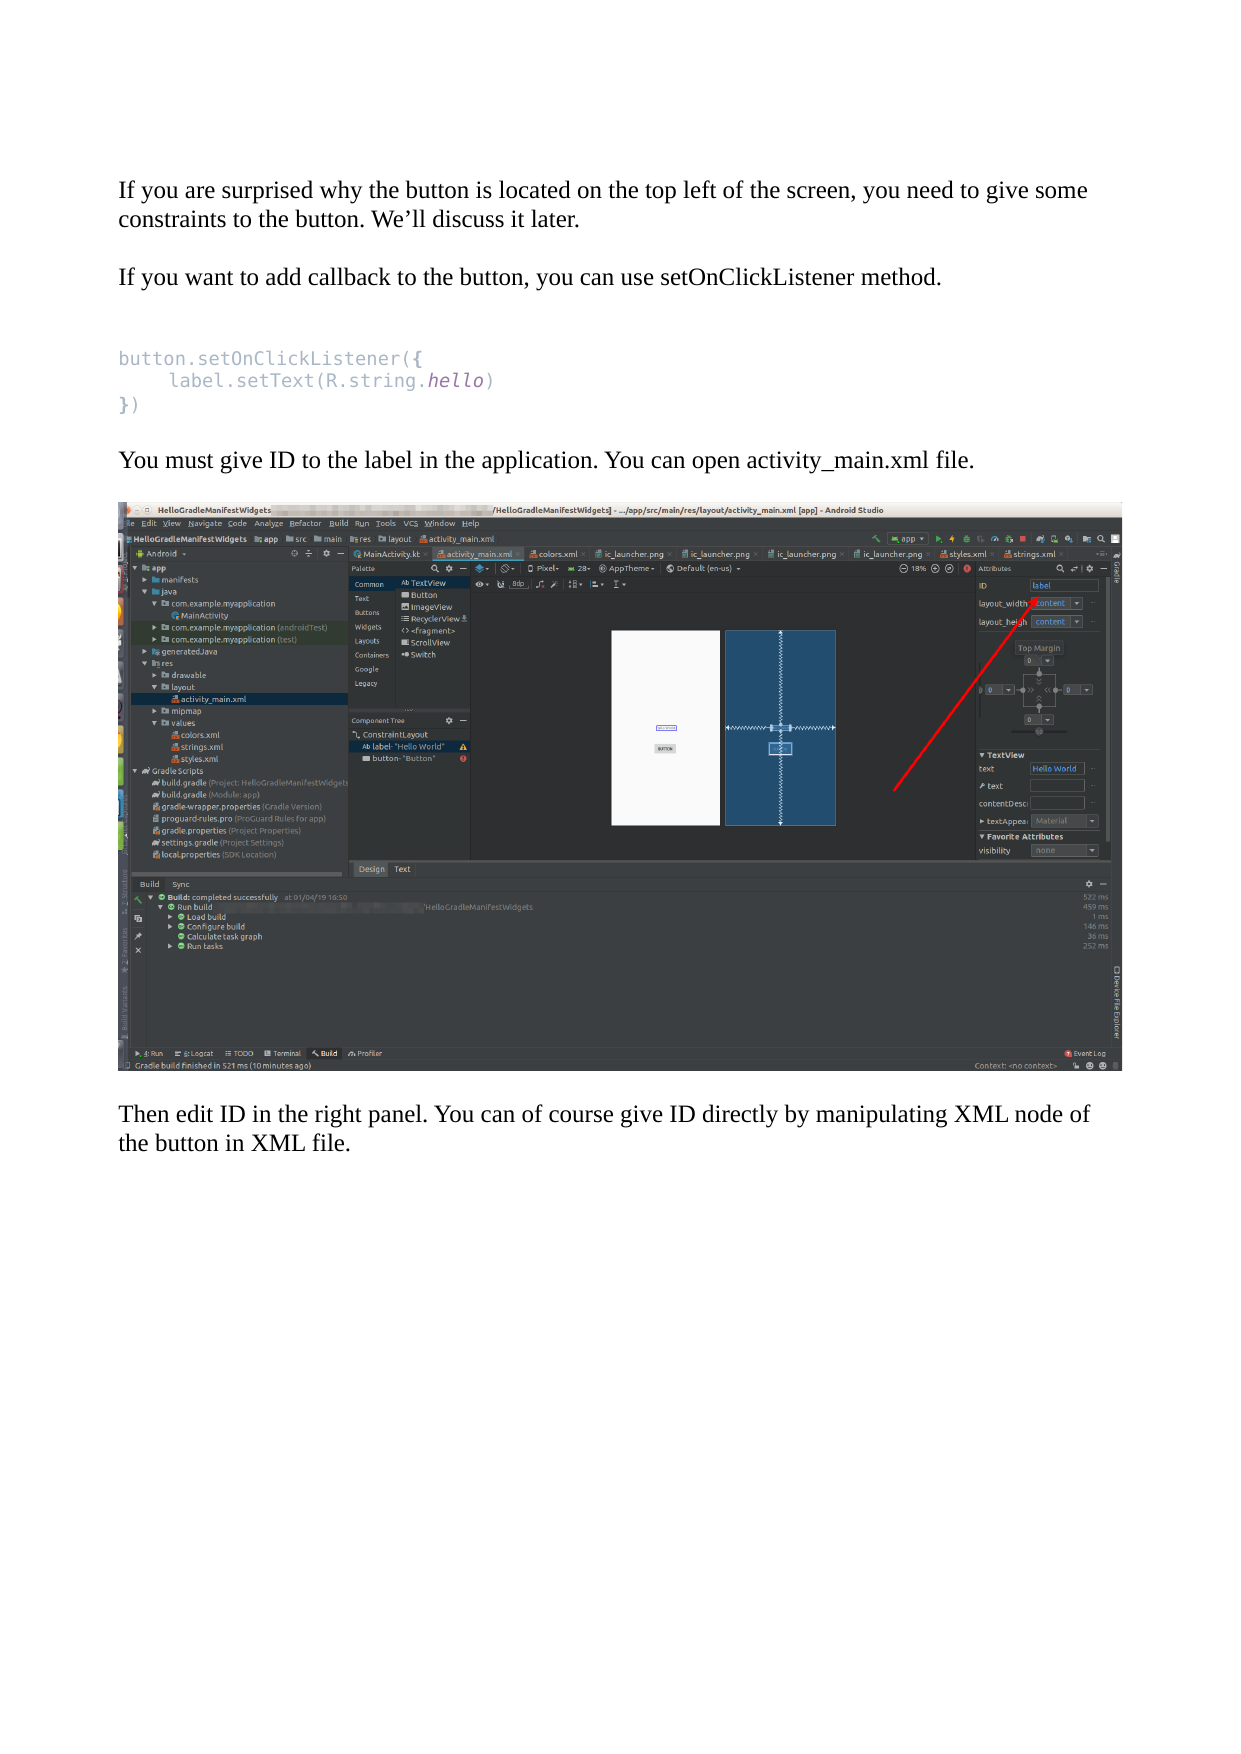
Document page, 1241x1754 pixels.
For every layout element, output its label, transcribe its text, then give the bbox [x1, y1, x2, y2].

picture [118, 502, 1123, 1071]
text You must give ID to the label in the application. You can open activity_main.xml file. [118, 445, 1122, 474]
text If you want to add callback to the button, you can use setOnClickListener method. [118, 262, 1122, 291]
text label.setText(R.string.hello) [118, 370, 1122, 394]
text If you are surprised why the button is located on the top left of the screen, you need to give some constraints to the button. We’ll discuss it later. [118, 176, 1122, 233]
text button.setOnClickListener({ [118, 348, 1122, 370]
text }) [118, 394, 1122, 416]
text Then edit ID in the right panel. You can of course give ID directly by manipulating XML node of the button in XML file. [118, 1099, 1122, 1156]
